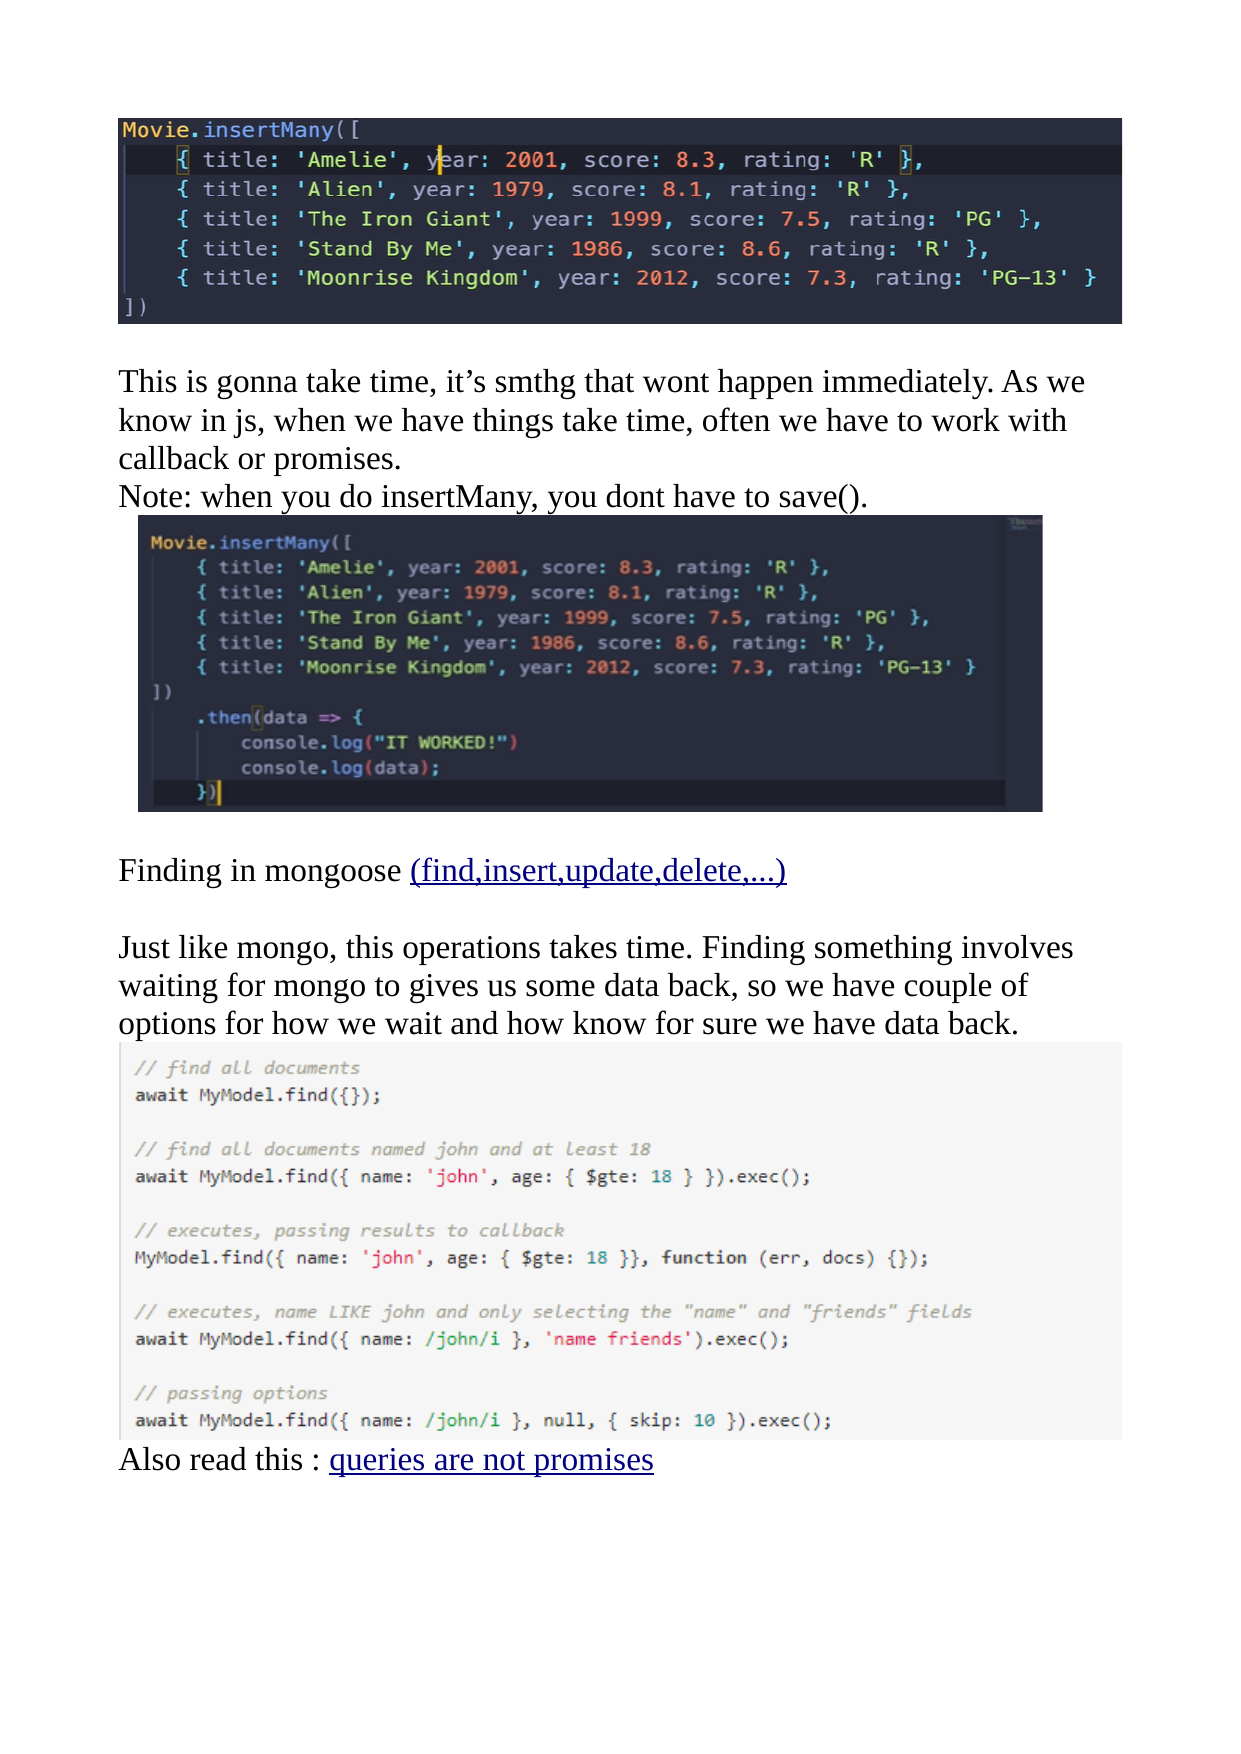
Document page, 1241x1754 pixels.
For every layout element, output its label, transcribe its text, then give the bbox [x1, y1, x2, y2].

text Also read this : queries are not promises [118, 1440, 1122, 1478]
text Just like mongo, this operations takes time. Finding something involves waiting for mongo to gives us some data back, so we have couple of options for how we wait and how know for sure we have data back. [118, 927, 1122, 1042]
text This is gonna take time, it’s smthg that wont happen immediately. As we know in js, when we have things take time, often we have to work with callback or promises. [118, 362, 1122, 477]
picture [138, 515, 1043, 812]
text Finding in mongoose (find,insert,update,delete,...) [118, 850, 1122, 889]
picture [118, 118, 1123, 324]
text Note: when you do insertMany, you dont have to save(). [118, 477, 1122, 515]
picture [118, 1042, 1123, 1440]
